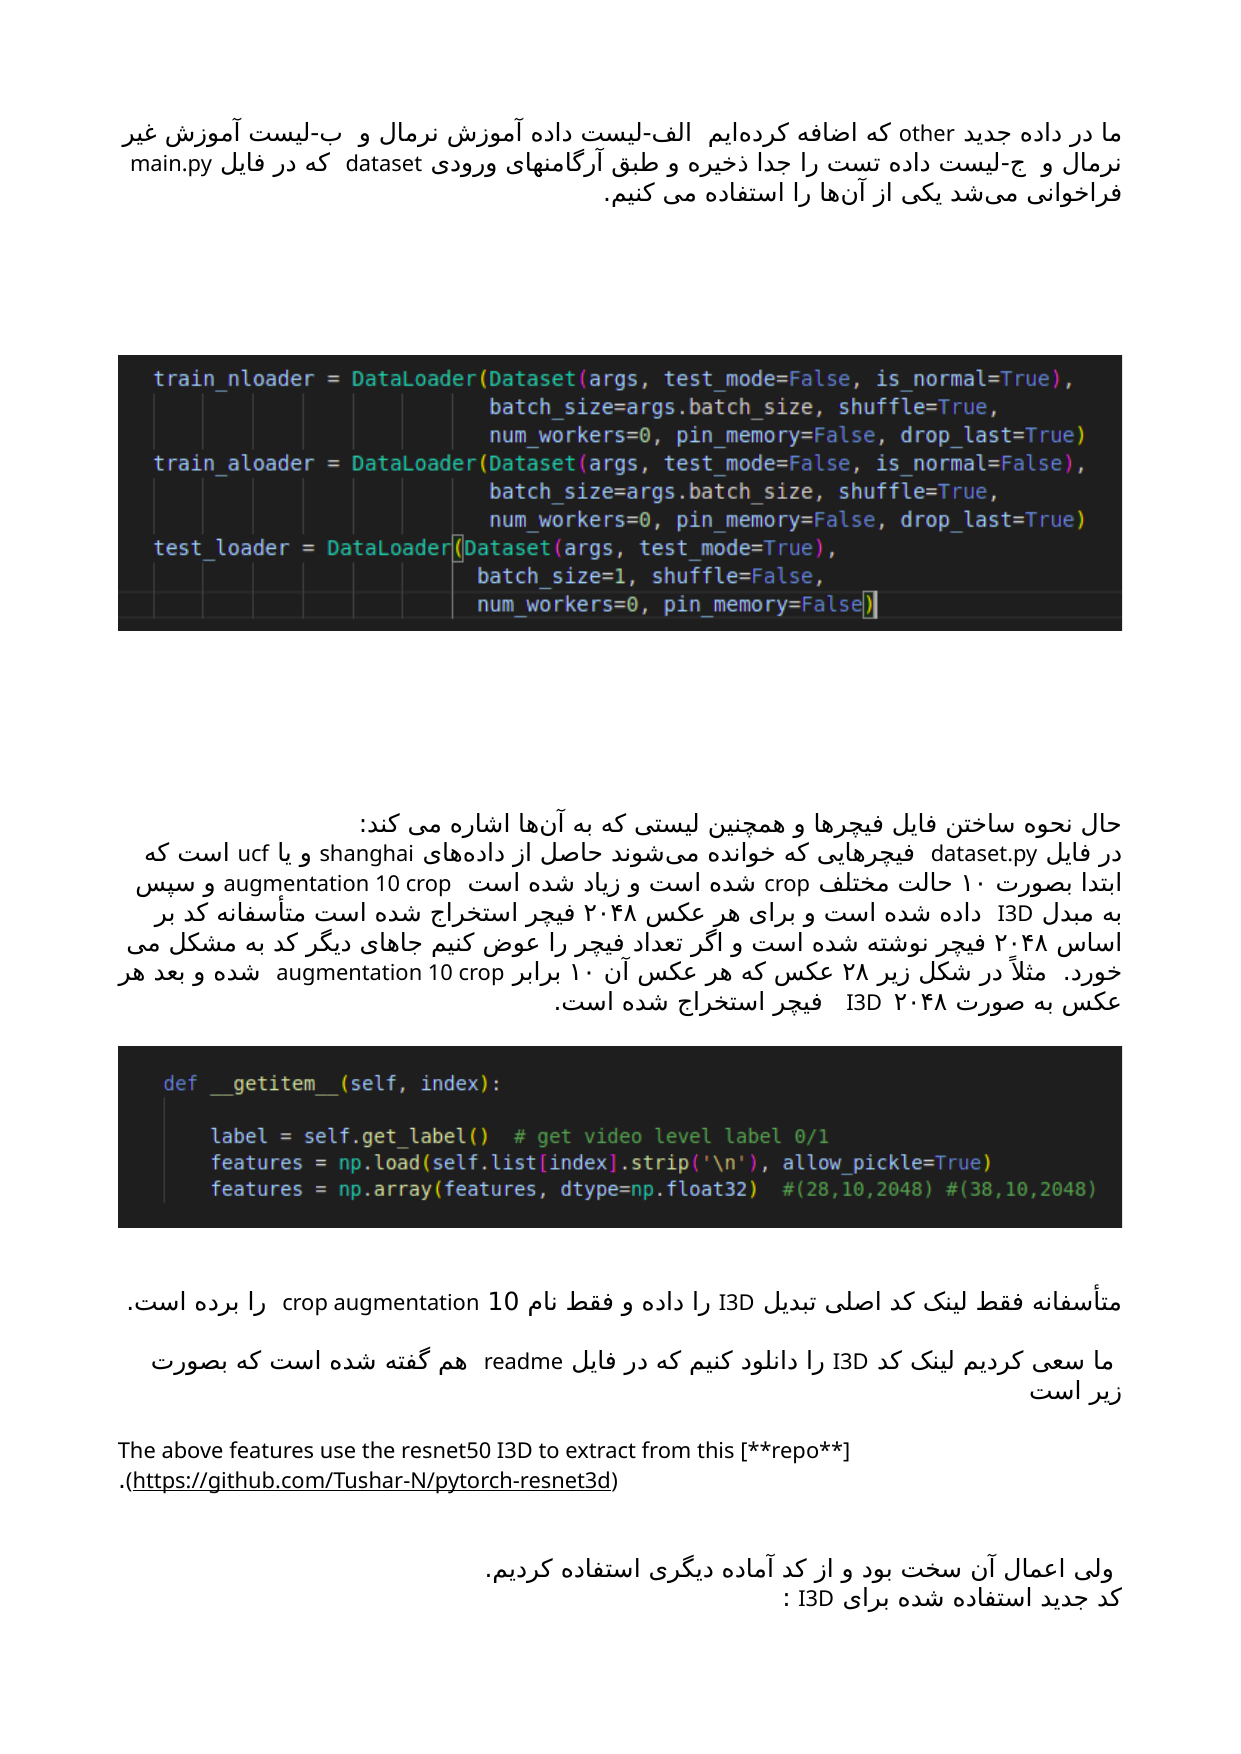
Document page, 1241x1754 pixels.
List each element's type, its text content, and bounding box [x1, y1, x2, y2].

text متأسفانه فقط لینک کد اصلی تبدیل I3D را داده و فقط نام 10 crop augmentation را برده است. [118, 1287, 1122, 1316]
text ولی اعمال آن سخت بود و از کد آماده دیگری استفاده کردیم. [118, 1554, 1122, 1583]
text در فایل dataset.py فیچرهایی که خوانده می‌شوند حاصل از داده‌های shanghai و یا ucf است که ابتدا بصورت ۱۰ حالت مختلف crop شده است و زیاد شده است augmentation 10 crop و سپس به مبدل I3D داده شده است و برای هر عکس ۲۰۴۸ فیچر استخراج شده است متأسفانه کد بر اساس ۲۰۴۸ فیچر نوشته شده است و اگر تعداد فیچر را عوض کنیم جاهای دیگر کد به مشکل می خورد. مثلاً در شکل زیر ۲۸ عکس که هر عکس آن ۱۰ برابر augmentation 10 crop شده و بعد هر عکس به صورت I3D ۲۰۴۸ فیچر استخراج شده است. [118, 838, 1122, 1016]
text ما سعی کردیم لینک کد I3D را دانلود کنیم که در فایل readme هم گفته شده است که بصورت زیر است [118, 1346, 1122, 1405]
text ما در داده جدید other که اضافه کرده‌ایم الف-لیست داده آموزش نرمال و ب-لیست آموزش غیر نرمال و ج-لیست داده تست را جدا ذخیره و طبق آرگامنهای ورودی dataset که در فایل main.py فراخوانی می‌شد یکی از آن‌ها را استفاده می کنیم. [118, 118, 1122, 207]
picture [118, 355, 1123, 631]
picture [118, 1046, 1123, 1228]
text The above features use the resnet50 I3D to extract from this [**repo**](https://github.com/Tushar-N/pytorch-resnet3d). [118, 1435, 1122, 1494]
text حال نحوه ساختن فایل فیچرها و همچنین لیستی که به آن‌ها اشاره می کند: [118, 809, 1122, 838]
text کد جدید استفاده شده برای I3D : [118, 1583, 1122, 1613]
